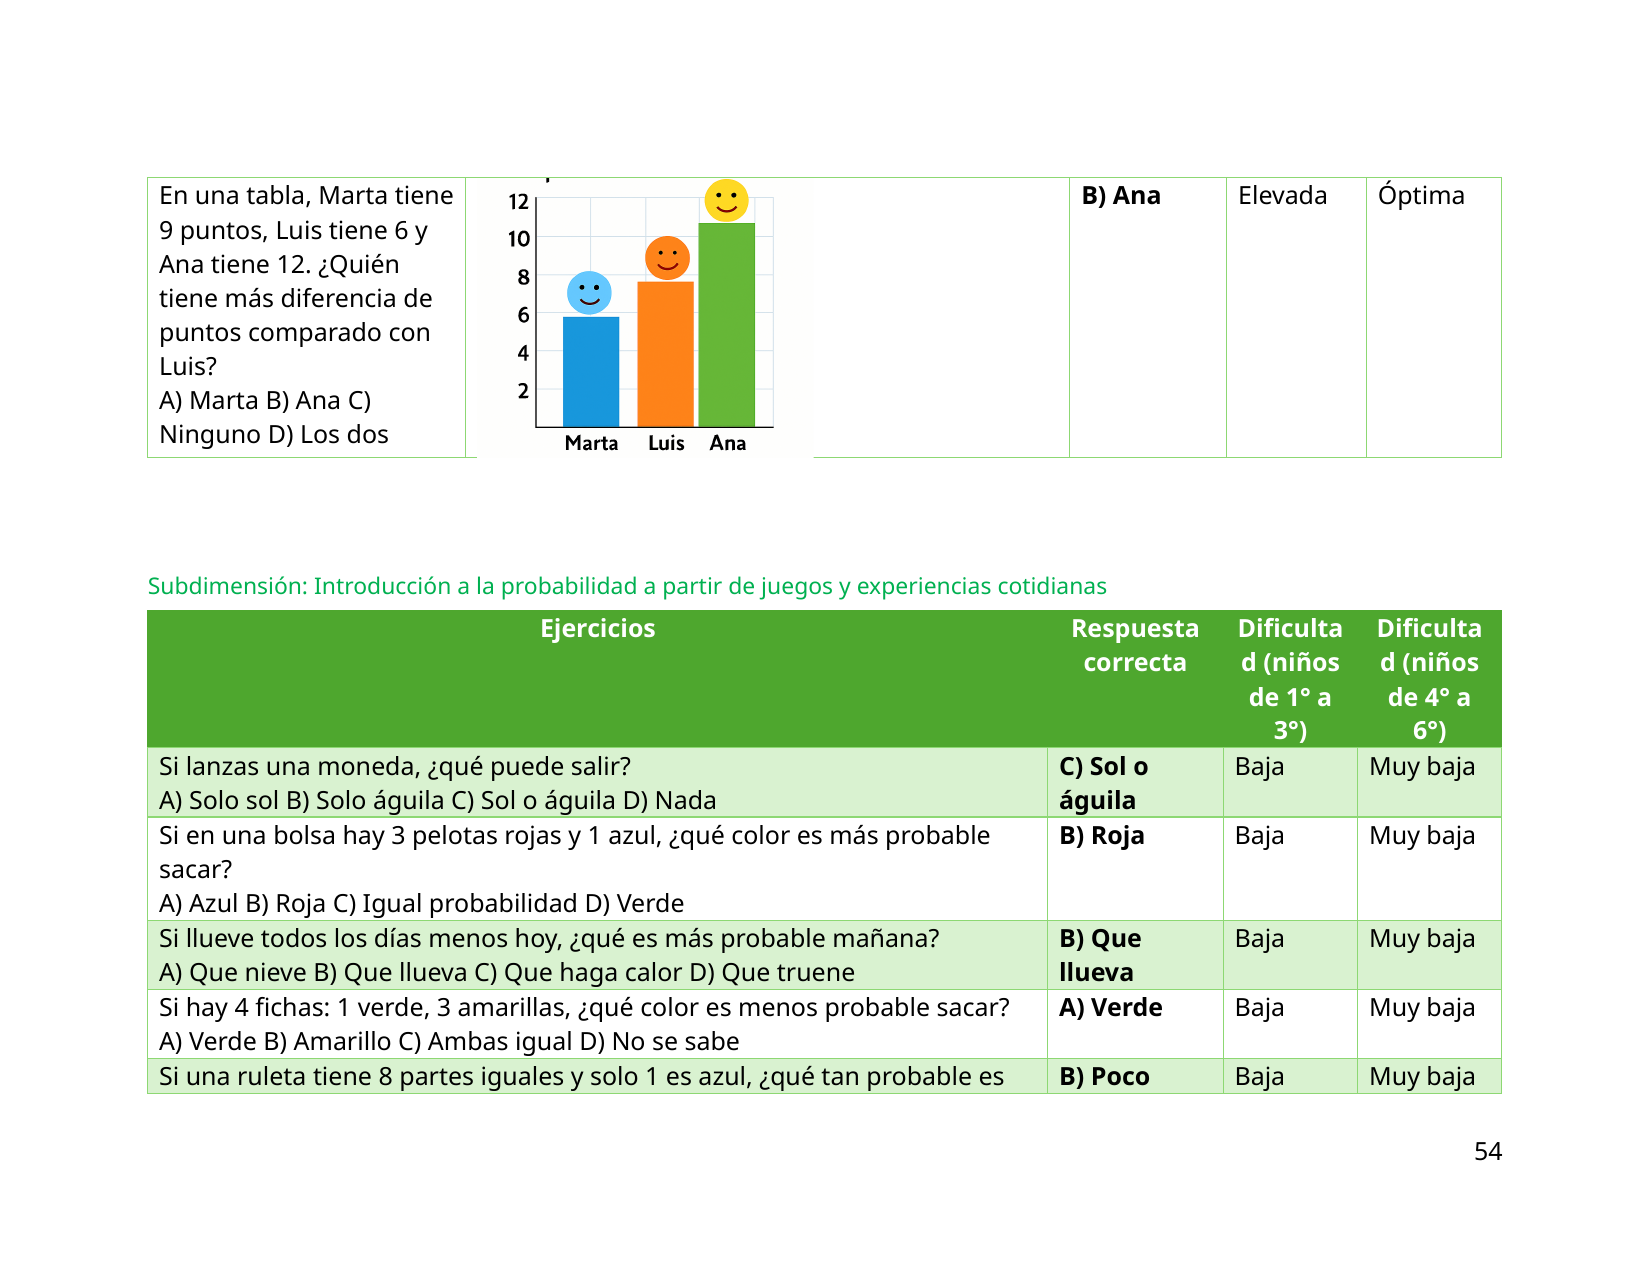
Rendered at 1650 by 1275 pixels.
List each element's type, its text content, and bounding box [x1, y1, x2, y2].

table_cell B) Que llueva [1048, 921, 1223, 989]
table_cell Si llueve todos los días menos hoy, ¿qué es más probable mañana? A) Que nieve B) Que llueva C) Que haga calor D) Que truene [148, 921, 1047, 989]
table_cell Si hay 4 fichas: 1 verde, 3 amarillas, ¿qué color es menos probable sacar? A) Verde B) Amarillo C) Ambas igual D) No se sabe [148, 990, 1047, 1058]
subtitle Subdimensión: Introducción a la probabilidad a partir de juegos y experiencias cotidianas [148, 570, 1502, 601]
table_cell B) Roja [1048, 818, 1223, 920]
table_cell [814, 178, 1069, 457]
table_cell Baja [1224, 921, 1357, 989]
table_cell Si una ruleta tiene 8 partes iguales y solo 1 es azul, ¿qué tan probable es [148, 1059, 1047, 1093]
table_cell Muy baja [1358, 990, 1501, 1058]
table_header Dificultad (niños de 1° a 3°) [1224, 611, 1357, 747]
table_header Dificultad (niños de 4° a 6°) [1358, 611, 1501, 747]
table_cell [466, 178, 477, 457]
table_cell A) Verde [1048, 990, 1223, 1058]
table_cell Si lanzas una moneda, ¿qué puede salir? A) Solo sol B) Solo águila C) Sol o águila D) Nada [148, 748, 1047, 816]
table_header Respuesta correcta [1048, 611, 1223, 747]
table_cell Óptima [1367, 178, 1501, 457]
table_cell Muy baja [1358, 748, 1501, 816]
table_cell En una tabla, Marta tiene 9 puntos, Luis tiene 6 y Ana tiene 12. ¿Quién tiene más diferencia de puntos comparado con Luis? A) Marta B) Ana C) Ninguno D) Los dos [148, 178, 465, 457]
table_header Ejercicios [148, 611, 1047, 747]
table_cell C) Sol o águila [1048, 748, 1223, 816]
table_cell Baja [1224, 818, 1357, 920]
table_cell Muy baja [1358, 818, 1501, 920]
table_cell Muy baja [1358, 1059, 1501, 1093]
table_cell Baja [1224, 748, 1357, 816]
table_cell Baja [1224, 1059, 1357, 1093]
table_cell B) Ana [1070, 178, 1226, 457]
table_cell Baja [1224, 990, 1357, 1058]
table_cell Muy baja [1358, 921, 1501, 989]
table_cell Elevada [1227, 178, 1366, 457]
picture [477, 178, 814, 458]
table_cell Si en una bolsa hay 3 pelotas rojas y 1 azul, ¿qué color es más probable sacar? A) Azul B) Roja C) Igual probabilidad D) Verde [148, 818, 1047, 920]
table_cell B) Poco [1048, 1059, 1223, 1093]
